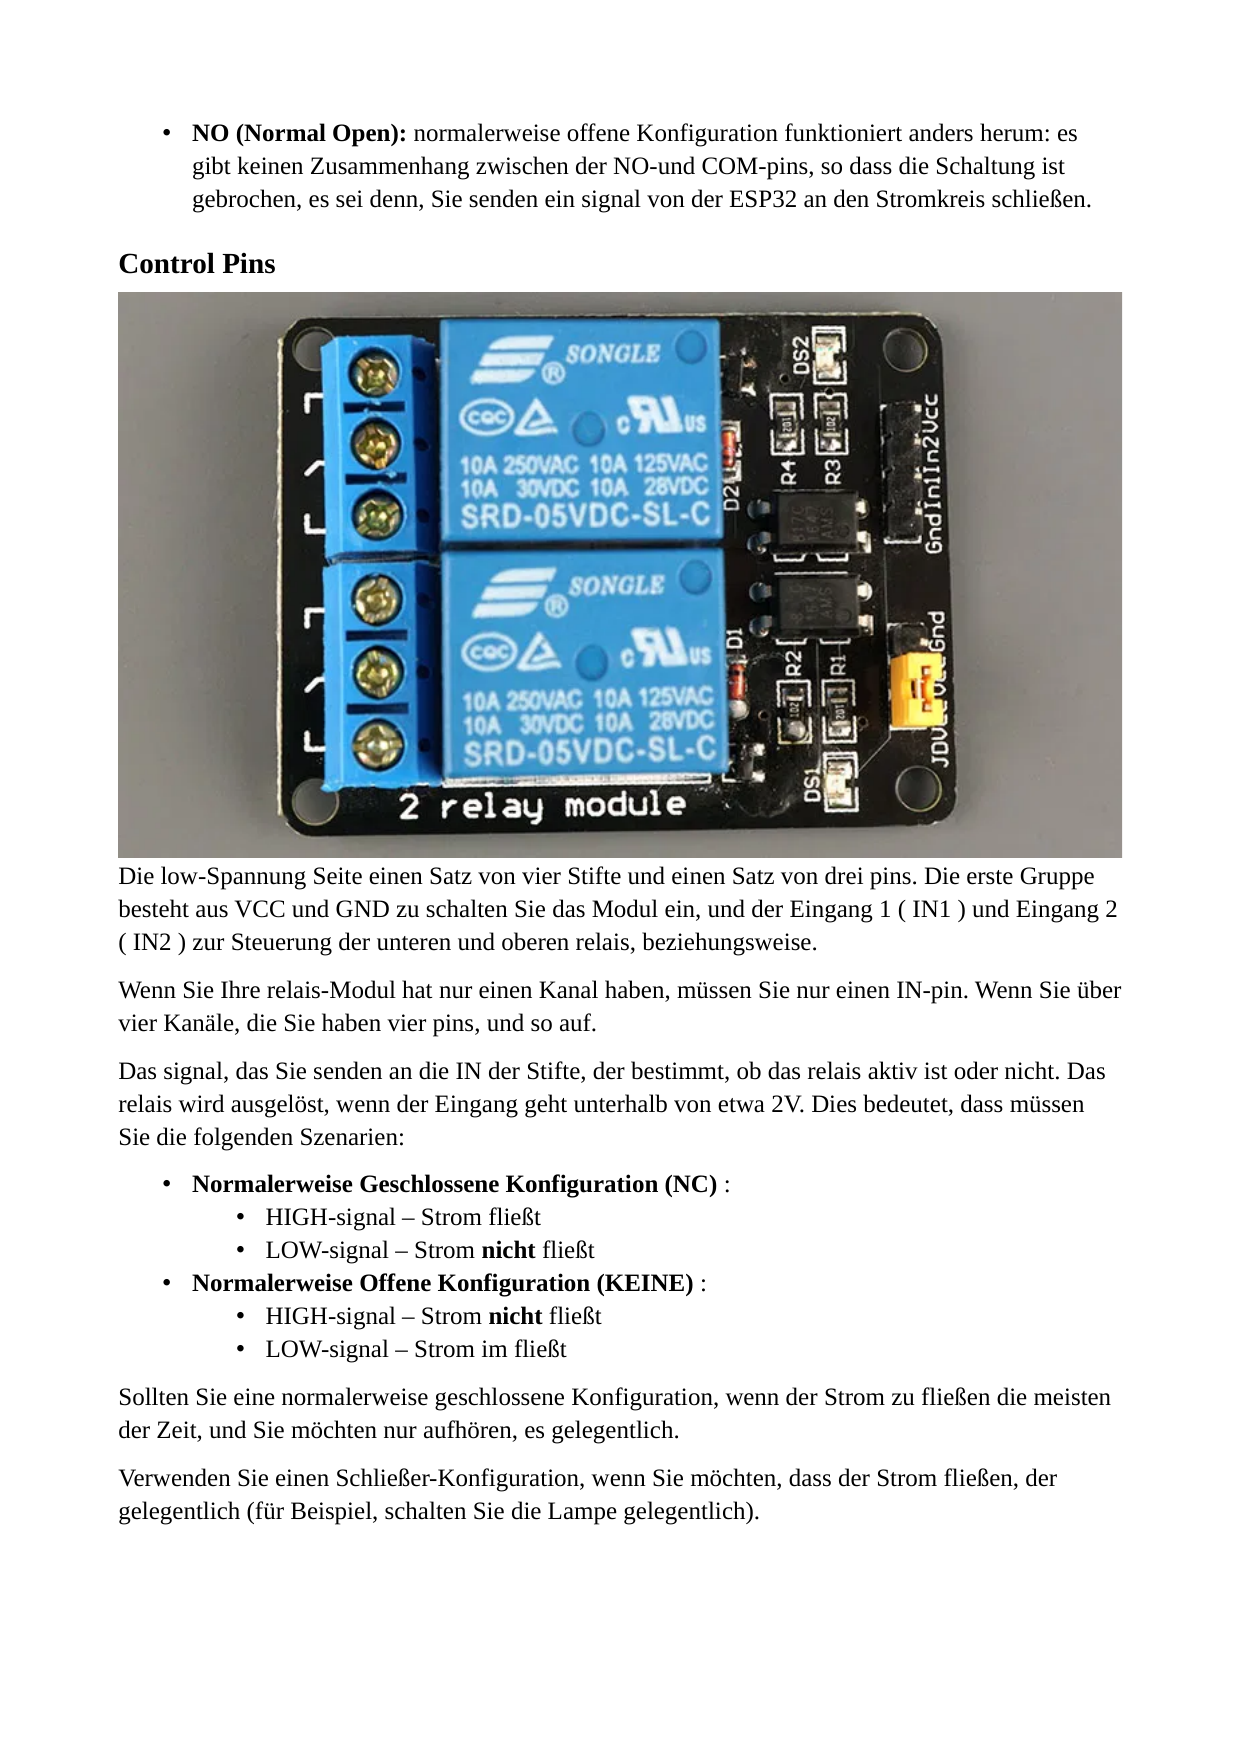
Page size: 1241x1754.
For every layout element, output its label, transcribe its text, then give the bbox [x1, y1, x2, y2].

list HIGH-signal – Strom nicht fließt [236, 1301, 1122, 1330]
list NO (Normal Open): normalerweise offene Konfiguration funktioniert anders herum: es gibt keinen Zusammenhang zwischen der NO-und COM-pins, so dass die Schaltung ist gebrochen, es sei denn, Sie senden ein signal von der ESP32 an den Stromkreis schließen. [162, 118, 1122, 213]
list Normalerweise Offene Konfiguration (KEINE) : [162, 1268, 1122, 1297]
text Das signal, das Sie senden an die IN der Stifte, der bestimmt, ob das relais aktiv ist oder nicht. Das relais wird ausgelöst, wenn der Eingang geht unterhalb von etwa 2V. Dies bedeutet, dass müssen Sie die folgenden Szenarien: [118, 1056, 1122, 1151]
list Normalerweise Geschlossene Konfiguration (NC) : [162, 1169, 1122, 1198]
list HIGH-signal – Strom fließt [236, 1202, 1122, 1231]
picture [118, 292, 1123, 858]
list LOW-signal – Strom im fließt [236, 1334, 1122, 1363]
text Wenn Sie Ihre relais-Modul hat nur einen Kanal haben, müssen Sie nur einen IN-pin. Wenn Sie über vier Kanäle, die Sie haben vier pins, und so auf. [118, 975, 1122, 1037]
text Die low-Spannung Seite einen Satz von vier Stifte und einen Satz von drei pins. Die erste Gruppe besteht aus VCC und GND zu schalten Sie das Modul ein, und der Eingang 1 ( IN1 ) und Eingang 2 ( IN2 ) zur Steuerung der unteren und oberen relais, beziehungsweise. [118, 858, 1122, 956]
list LOW-signal – Strom nicht fließt [236, 1235, 1122, 1264]
text Verwenden Sie einen Schließer-Konfiguration, wenn Sie möchten, dass der Strom fließen, der gelegentlich (für Beispiel, schalten Sie die Lampe gelegentlich). [118, 1463, 1122, 1524]
text Sollten Sie eine normalerweise geschlossene Konfiguration, wenn der Strom zu fließen die meisten der Zeit, und Sie möchten nur aufhören, es gelegentlich. [118, 1382, 1122, 1444]
subtitle Control Pins [118, 246, 1122, 280]
